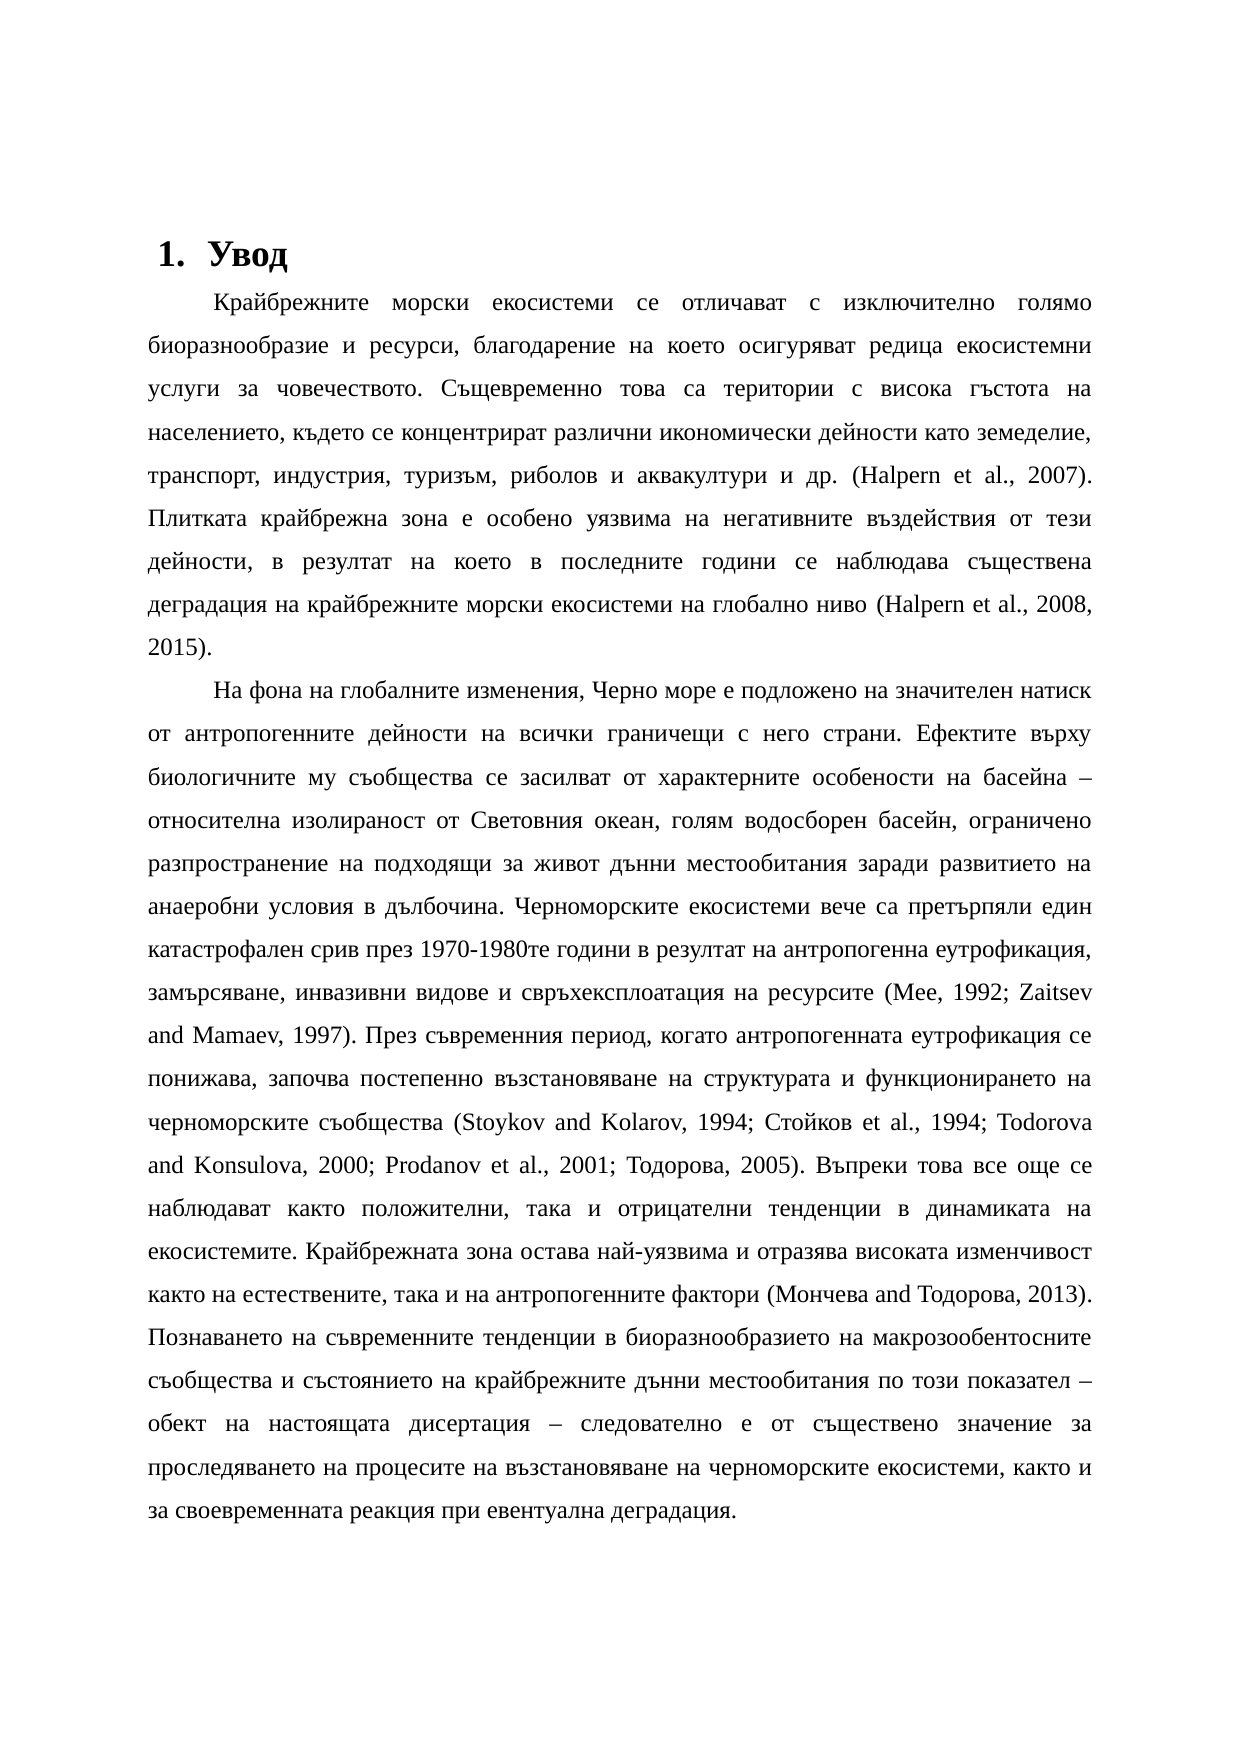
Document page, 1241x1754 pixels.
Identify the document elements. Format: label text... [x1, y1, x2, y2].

text Крайбрежните морски екосистеми се отличават с изключително голямо биоразнообразие и ресурси, благодарение на което осигуряват редица екосистемни услуги за човечеството. Същевременно това са територии с висока гъстота на населението, където се концентрират различни икономически дейности като земеделие, транспорт, индустрия, туризъм, риболов и аквакултури и др. (Halpern et al., 2007). Плитката крайбрежна зона е особено уязвима на негативните въздействия от тези дейности, в резултат на което в последните години се наблюдава съществена деградация на крайбрежните морски екосистеми на глобално ниво (Halpern et al., 2008, 2015). [148, 287, 1093, 661]
subtitle Увод [185, 232, 1093, 275]
text На фона на глобалните изменения, Черно море е подложено на значителен натиск от антропогенните дейности на всички граничещи с него страни. Ефектите върху биологичните му съобщества се засилват от характерните особености на басейна – относителна изолираност от Световния океан, голям водосборен басейн, ограничено разпространение на подходящи за живот дънни местообитания заради развитието на анаеробни условия в дълбочина. Черноморските екосистеми вече са претърпяли един катастрофален срив през 1970-1980те години в резултат на антропогенна еутрофикация, замърсяване, инвазивни видове и свръхексплоатация на ресурсите (Mee, 1992; Zaitsev and Mamaev, 1997). През съвременния период, когато антропогенната еутрофикация се понижава, започва постепенно възстановяване на структурата и функционирането на черноморските съобщества (Stoykov and Kolarov, 1994; Стойков et al., 1994; Todorova and Konsulova, 2000; Prodanov et al., 2001; Тодорова, 2005). Въпреки това все още се наблюдават както положителни, така и отрицателни тенденции в динамиката на екосистемите. Крайбрежната зона остава най-уязвима и отразява високата изменчивост както на естествените, така и на антропогенните фактори (Мончева and Тодорова, 2013). Познаването на съвременните тенденции в биоразнообразието на макрозообентосните съобщества и състоянието на крайбрежните дънни местообитания по този показател – обект на настоящата дисертация – следователно е от съществено значение за проследяването на процесите на възстановяване на черноморските екосистеми, както и за своевременната реакция при евентуална деградация. [148, 675, 1093, 1523]
